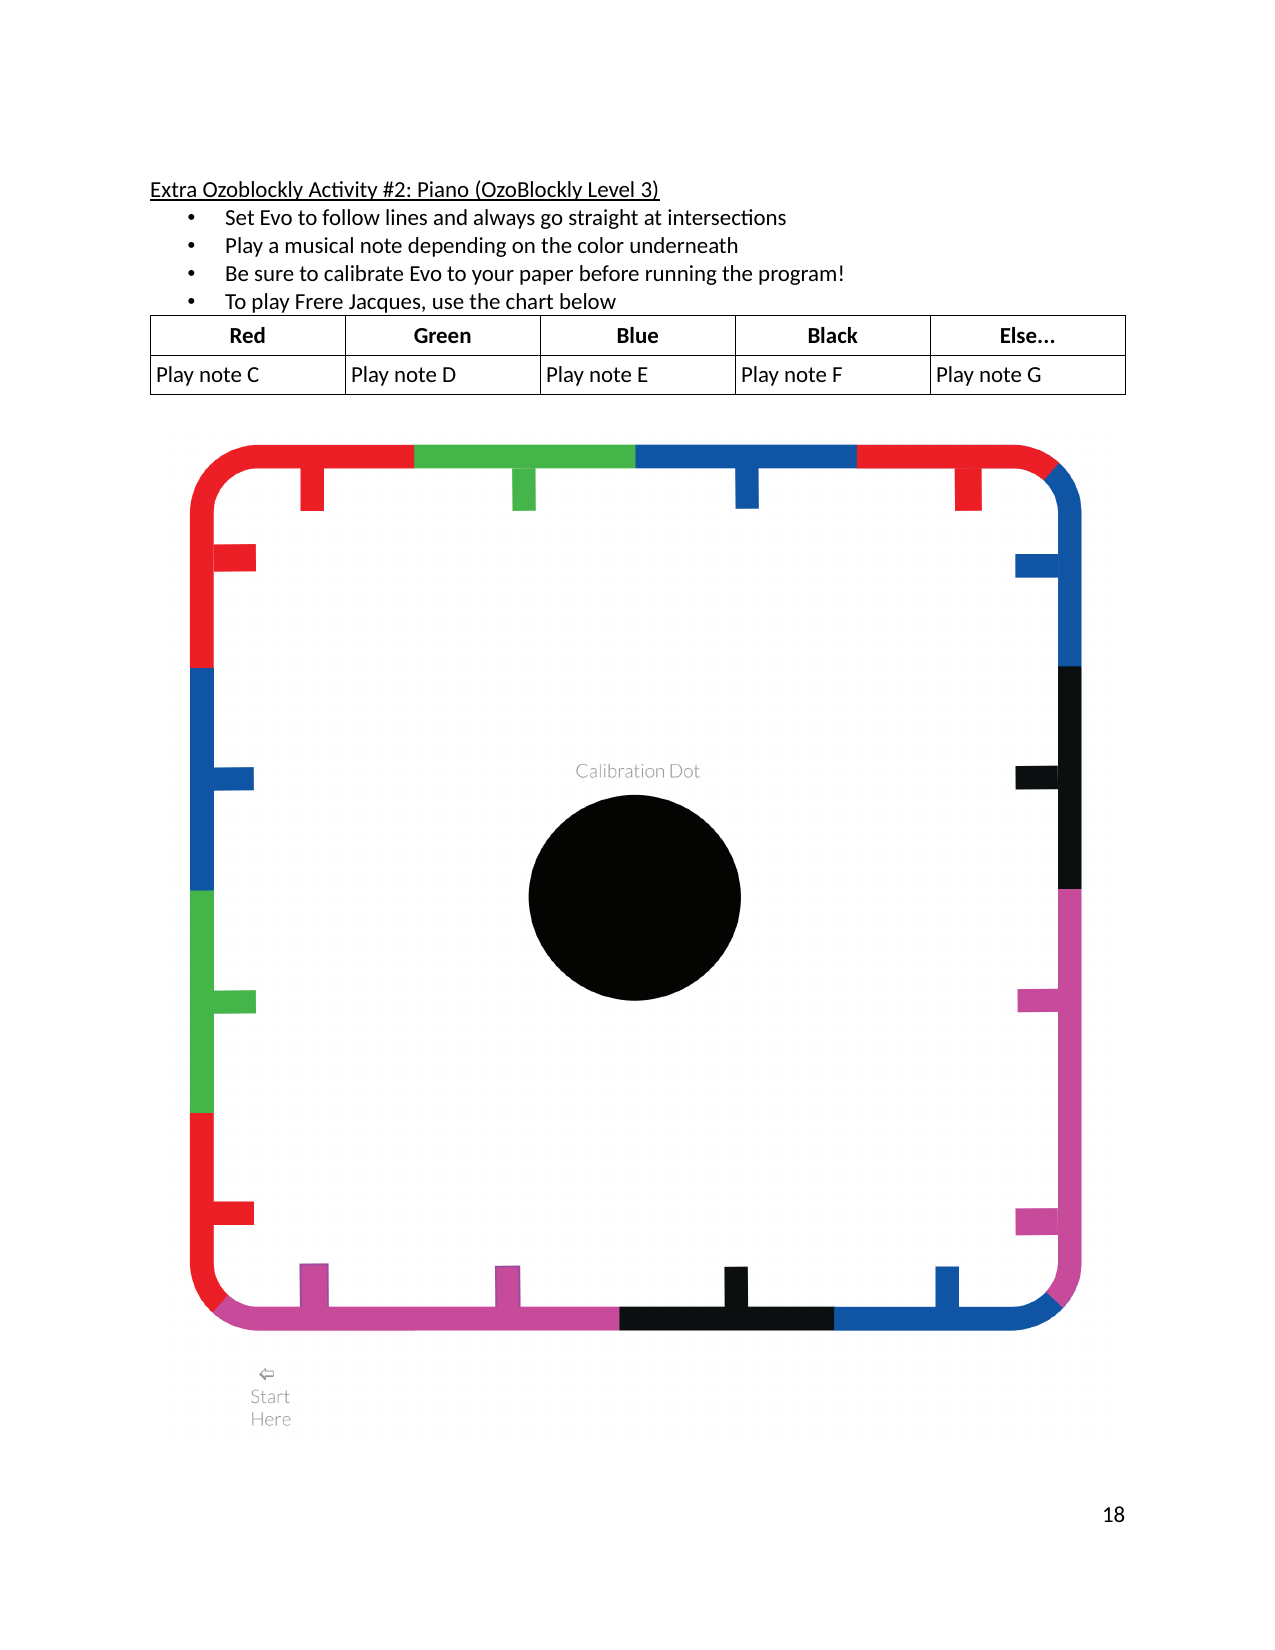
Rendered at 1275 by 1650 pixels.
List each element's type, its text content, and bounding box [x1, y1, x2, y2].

table_cell Play note E [541, 356, 735, 394]
table_cell Play note D [346, 356, 540, 394]
subtitle Extra Ozoblockly Activity #2: Piano (OzoBlockly Level 3) [150, 175, 1125, 203]
table_header Blue [541, 316, 735, 355]
table_cell Play note G [931, 356, 1125, 394]
table_cell Play note C [151, 356, 345, 394]
table_header Red [151, 316, 345, 355]
list To play Frere Jacques, use the chart below [187, 287, 1125, 315]
list Play a musical note depending on the color underneath [187, 231, 1125, 259]
picture [163, 425, 1115, 1443]
table_cell Play note F [736, 356, 930, 394]
list Set Evo to follow lines and always go straight at intersections [187, 203, 1125, 231]
table_header Else... [931, 316, 1125, 355]
list Be sure to calibrate Evo to your paper before running the program! [187, 259, 1125, 287]
table_header Black [736, 316, 930, 355]
table_header Green [346, 316, 540, 355]
